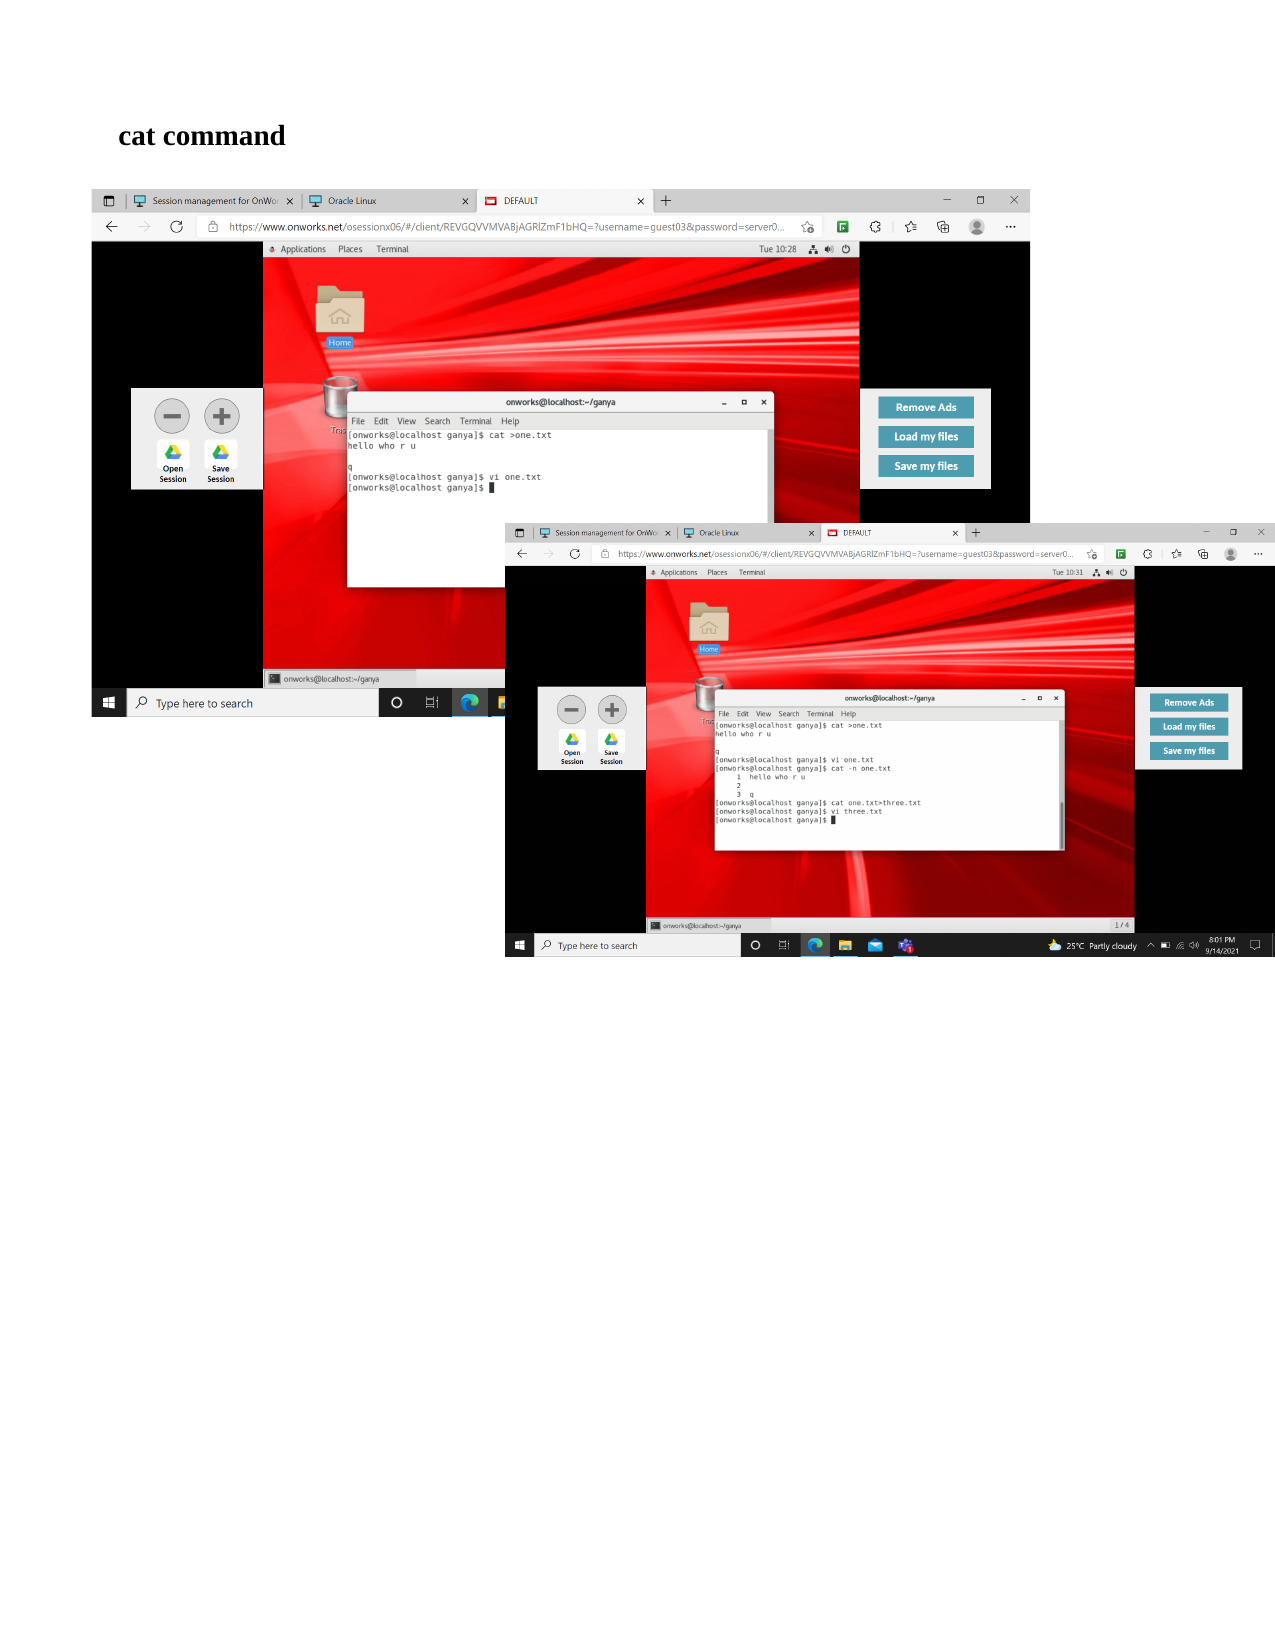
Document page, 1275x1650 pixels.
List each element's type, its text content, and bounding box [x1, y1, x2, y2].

text cat command [118, 118, 1157, 152]
picture [91, 189, 1275, 957]
